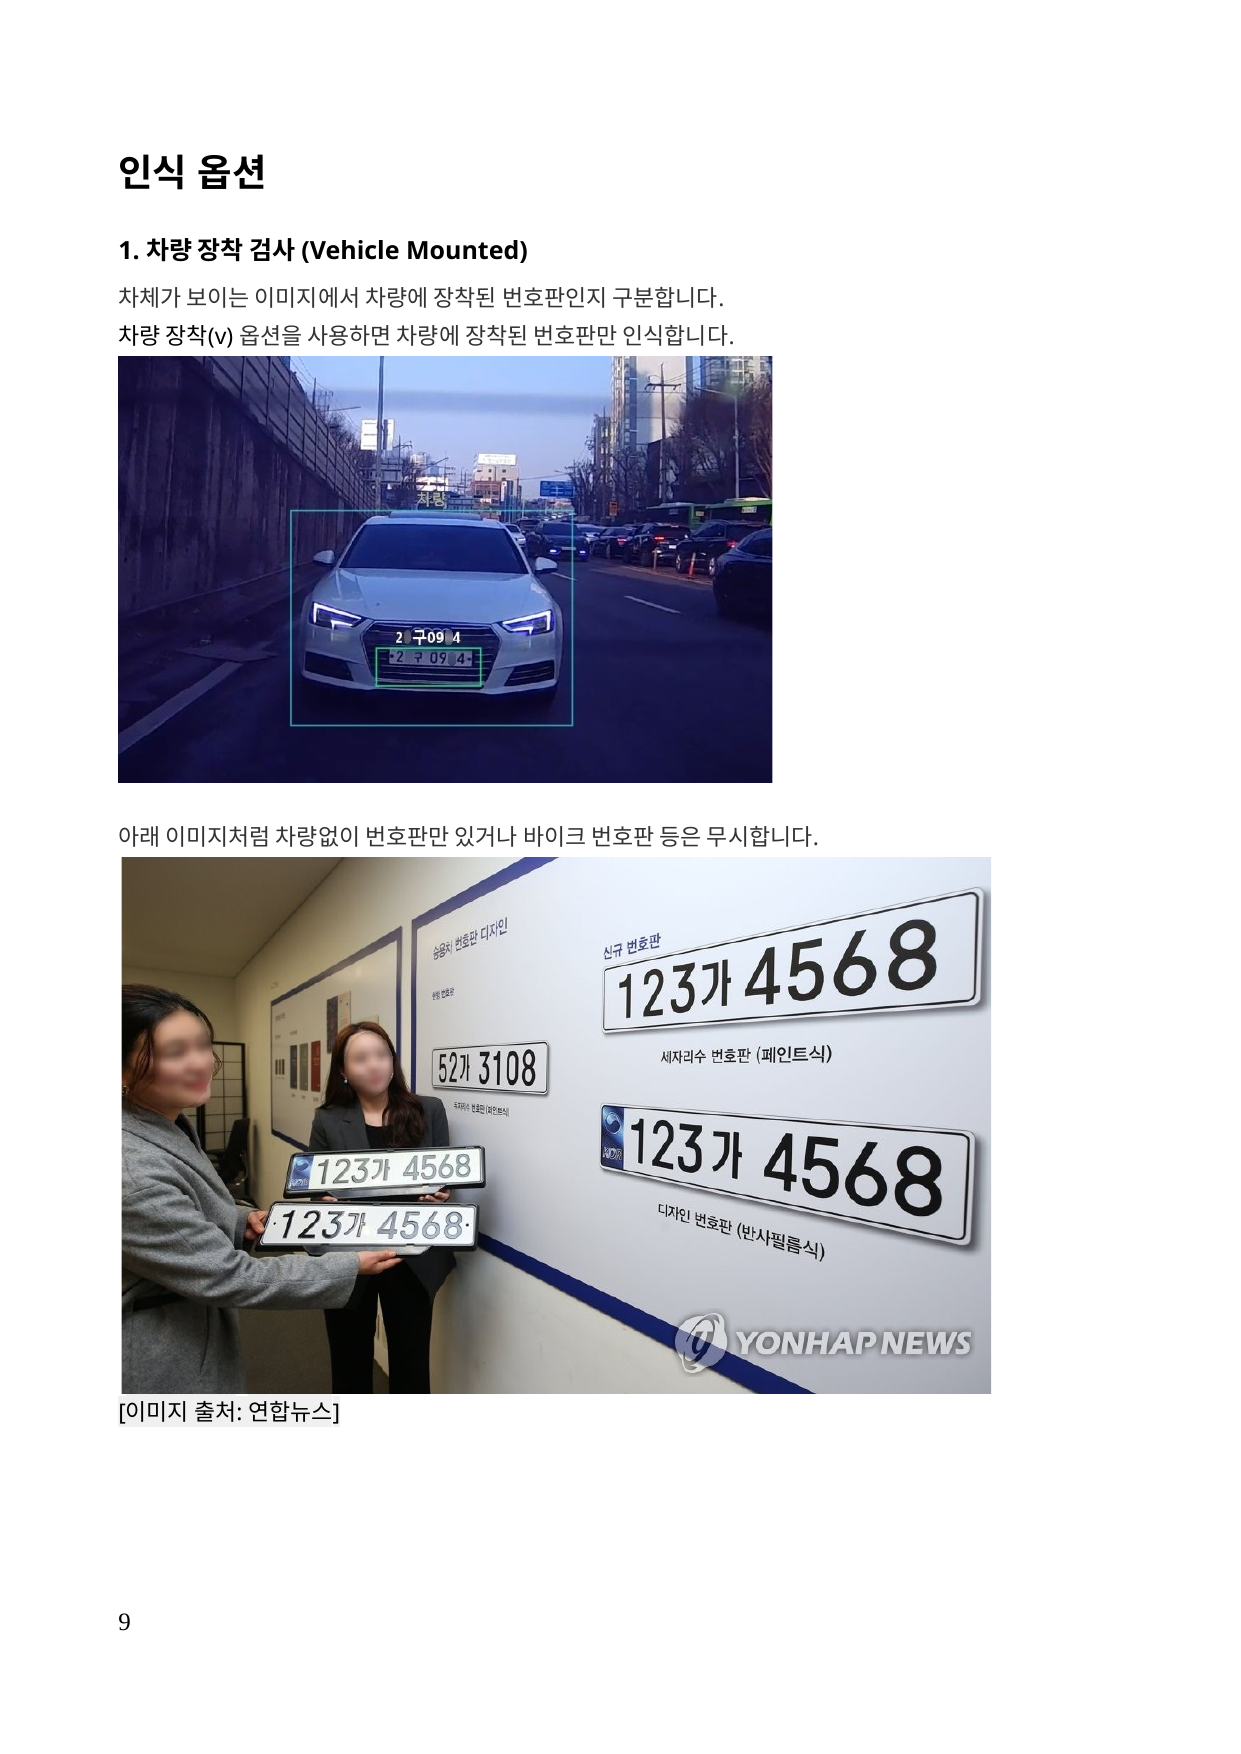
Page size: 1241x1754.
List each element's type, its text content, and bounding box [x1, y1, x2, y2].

subtitle 1. 차량 장착 검사 (Vehicle Mounted) [118, 231, 1122, 267]
subtitle 인식 옵션 [118, 143, 1122, 197]
text 차체가 보이는 이미지에서 차량에 장착된 번호판인지 구분합니다. 차량 장착(v) 옵션을 사용하면 차량에 장착된 번호판만 인식합니다. 아래 이미지처럼 차량없이 번호판만 있거나 바이크 번호판 등은 무시합니다. [이미지 출처: 연합뉴스] [118, 279, 1122, 1460]
picture [118, 356, 773, 783]
picture [121, 857, 992, 1394]
